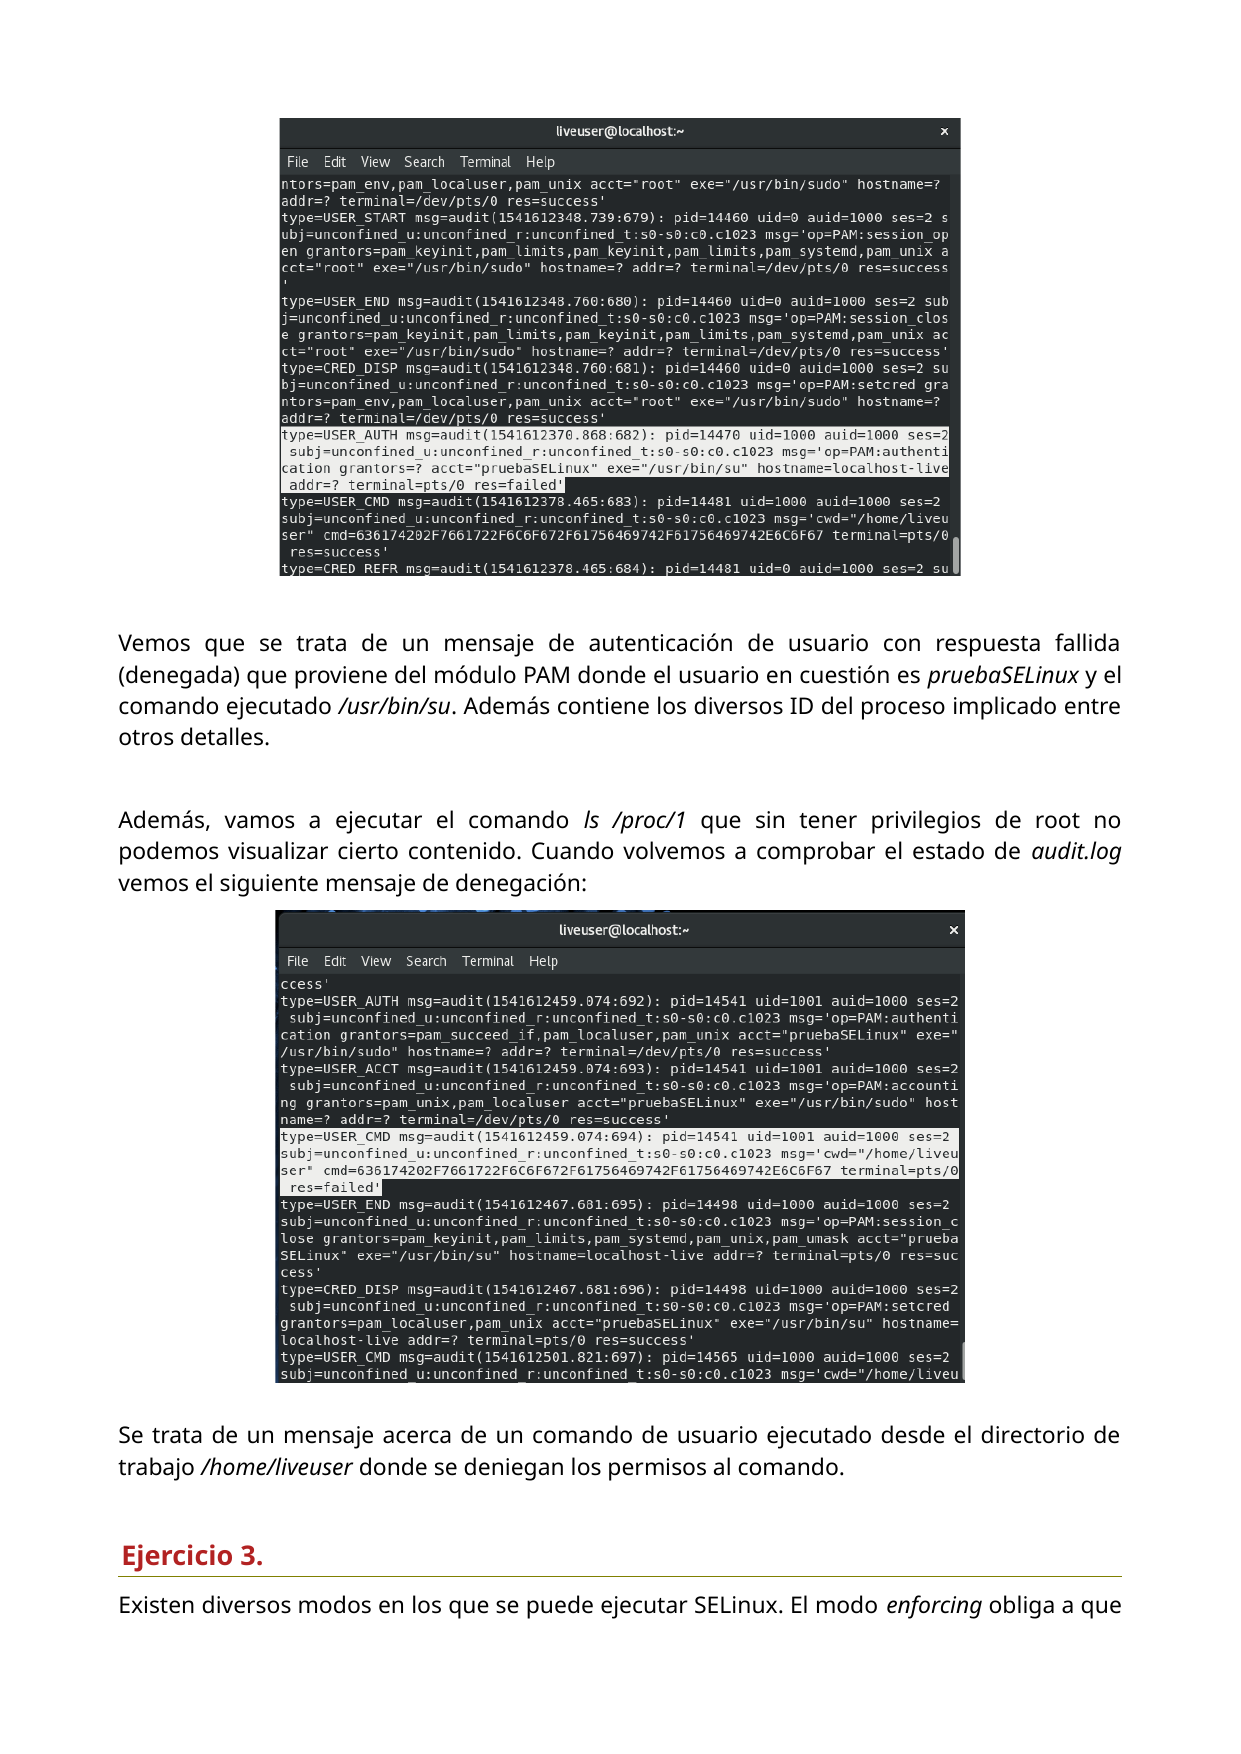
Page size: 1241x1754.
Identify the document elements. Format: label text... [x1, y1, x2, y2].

text Además, vamos a ejecutar el comando ls /proc/1 que sin tener privilegios de root no podemos visualizar cierto contenido. Cuando volvemos a comprobar el estado de audit.log vemos el siguiente mensaje de denegación: [118, 804, 1122, 898]
picture [275, 910, 965, 1383]
text Vemos que se trata de un mensaje de autenticación de usuario con respuesta fallida (denegada) que proviene del módulo PAM donde el usuario en cuestión es pruebaSELinux y el comando ejecutado /usr/bin/su. Además contiene los diversos ID del proceso implicado entre otros detalles. [118, 627, 1122, 752]
text Ejercicio 3. [118, 1533, 1122, 1576]
text Existen diversos modos en los que se puede ejecutar SELinux. El modo enforcing obliga a que [118, 1589, 1122, 1620]
text Se trata de un mensaje acerca de un comando de usuario ejecutado desde el directorio de trabajo /home/liveuser donde se deniegan los permisos al comando. [118, 1419, 1122, 1482]
picture [279, 118, 961, 576]
